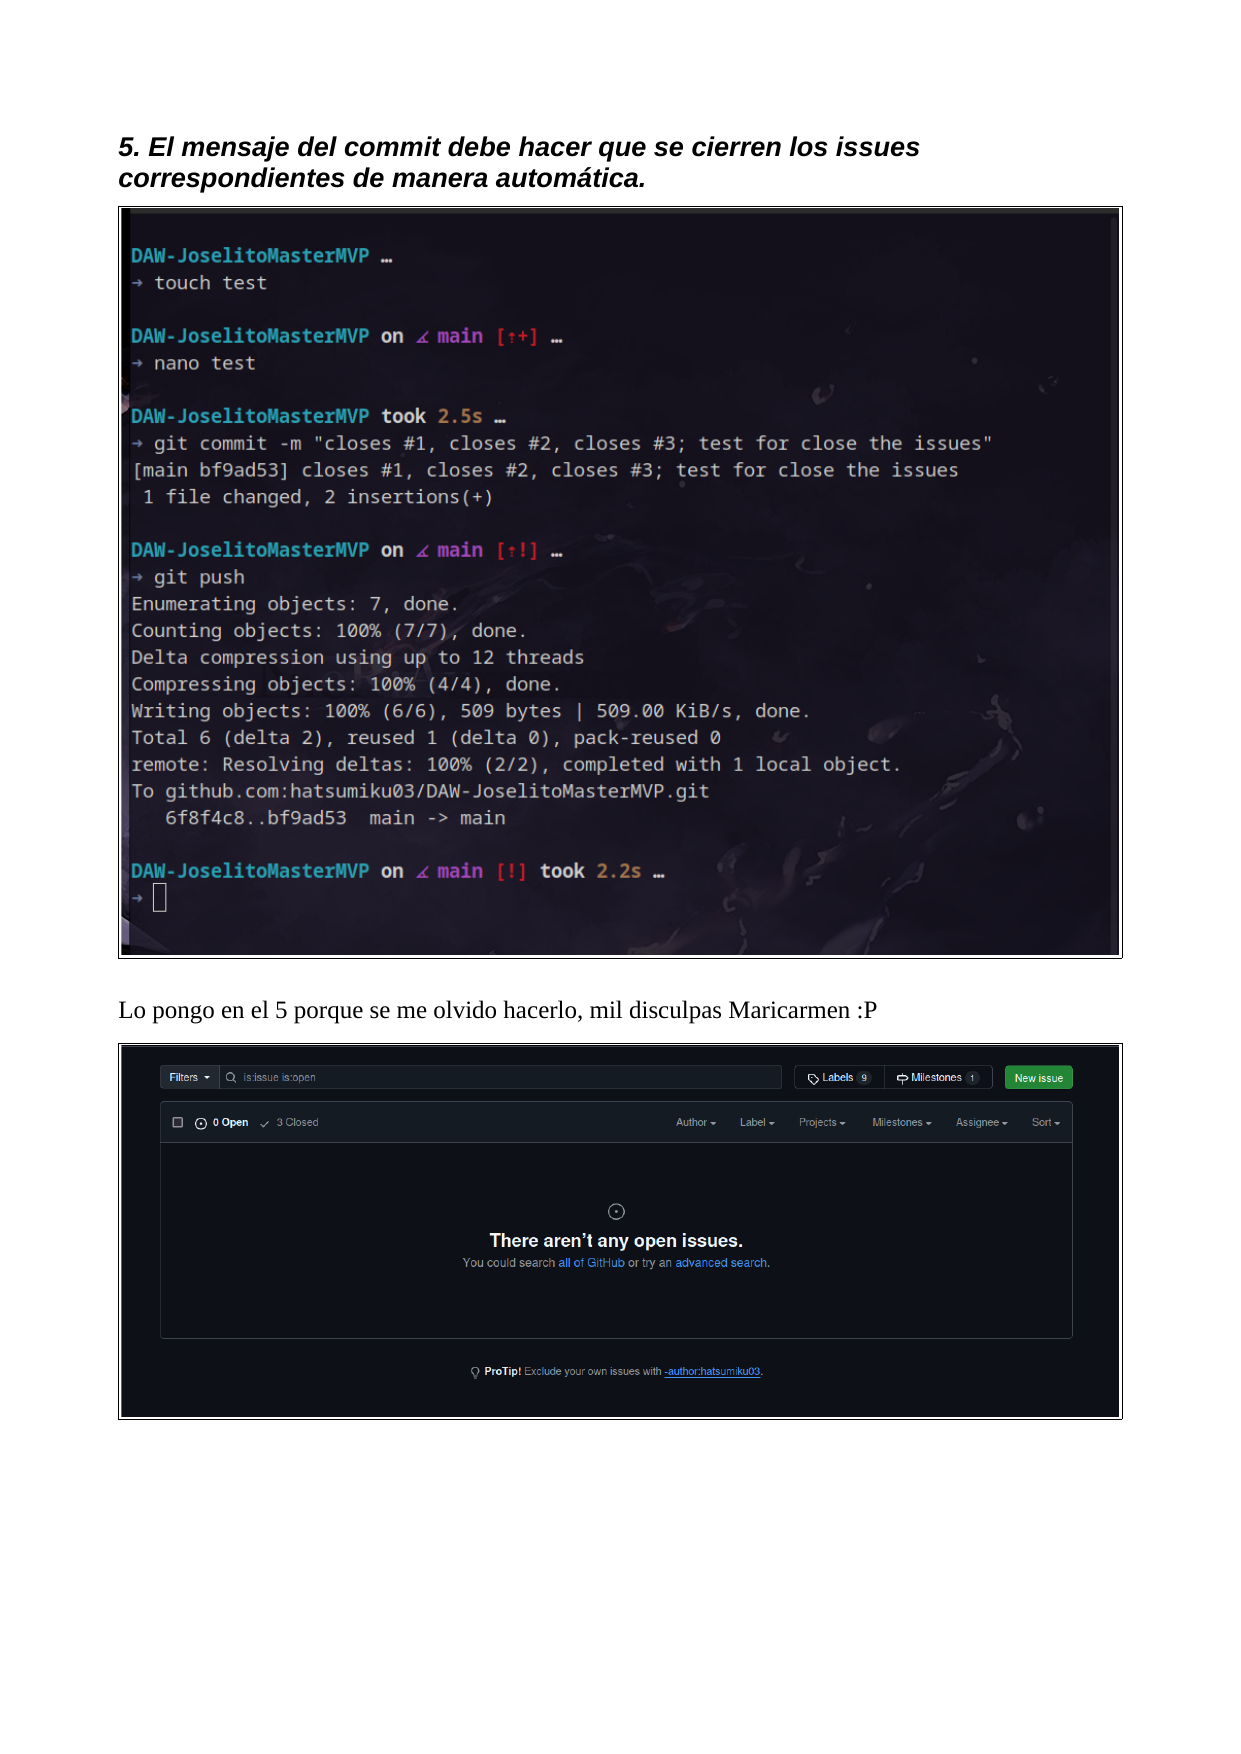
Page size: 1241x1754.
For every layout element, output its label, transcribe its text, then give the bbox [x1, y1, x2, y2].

picture [121, 1045, 1119, 1417]
text Lo pongo en el 5 porque se me olvido hacerlo, mil disculpas Maricarmen :P [118, 959, 1122, 1024]
picture [121, 208, 1119, 955]
text [119, 207, 1122, 958]
subtitle 5. El mensaje del commit debe hacer que se cierren los issues correspondientes de manera automática. [118, 131, 1122, 193]
